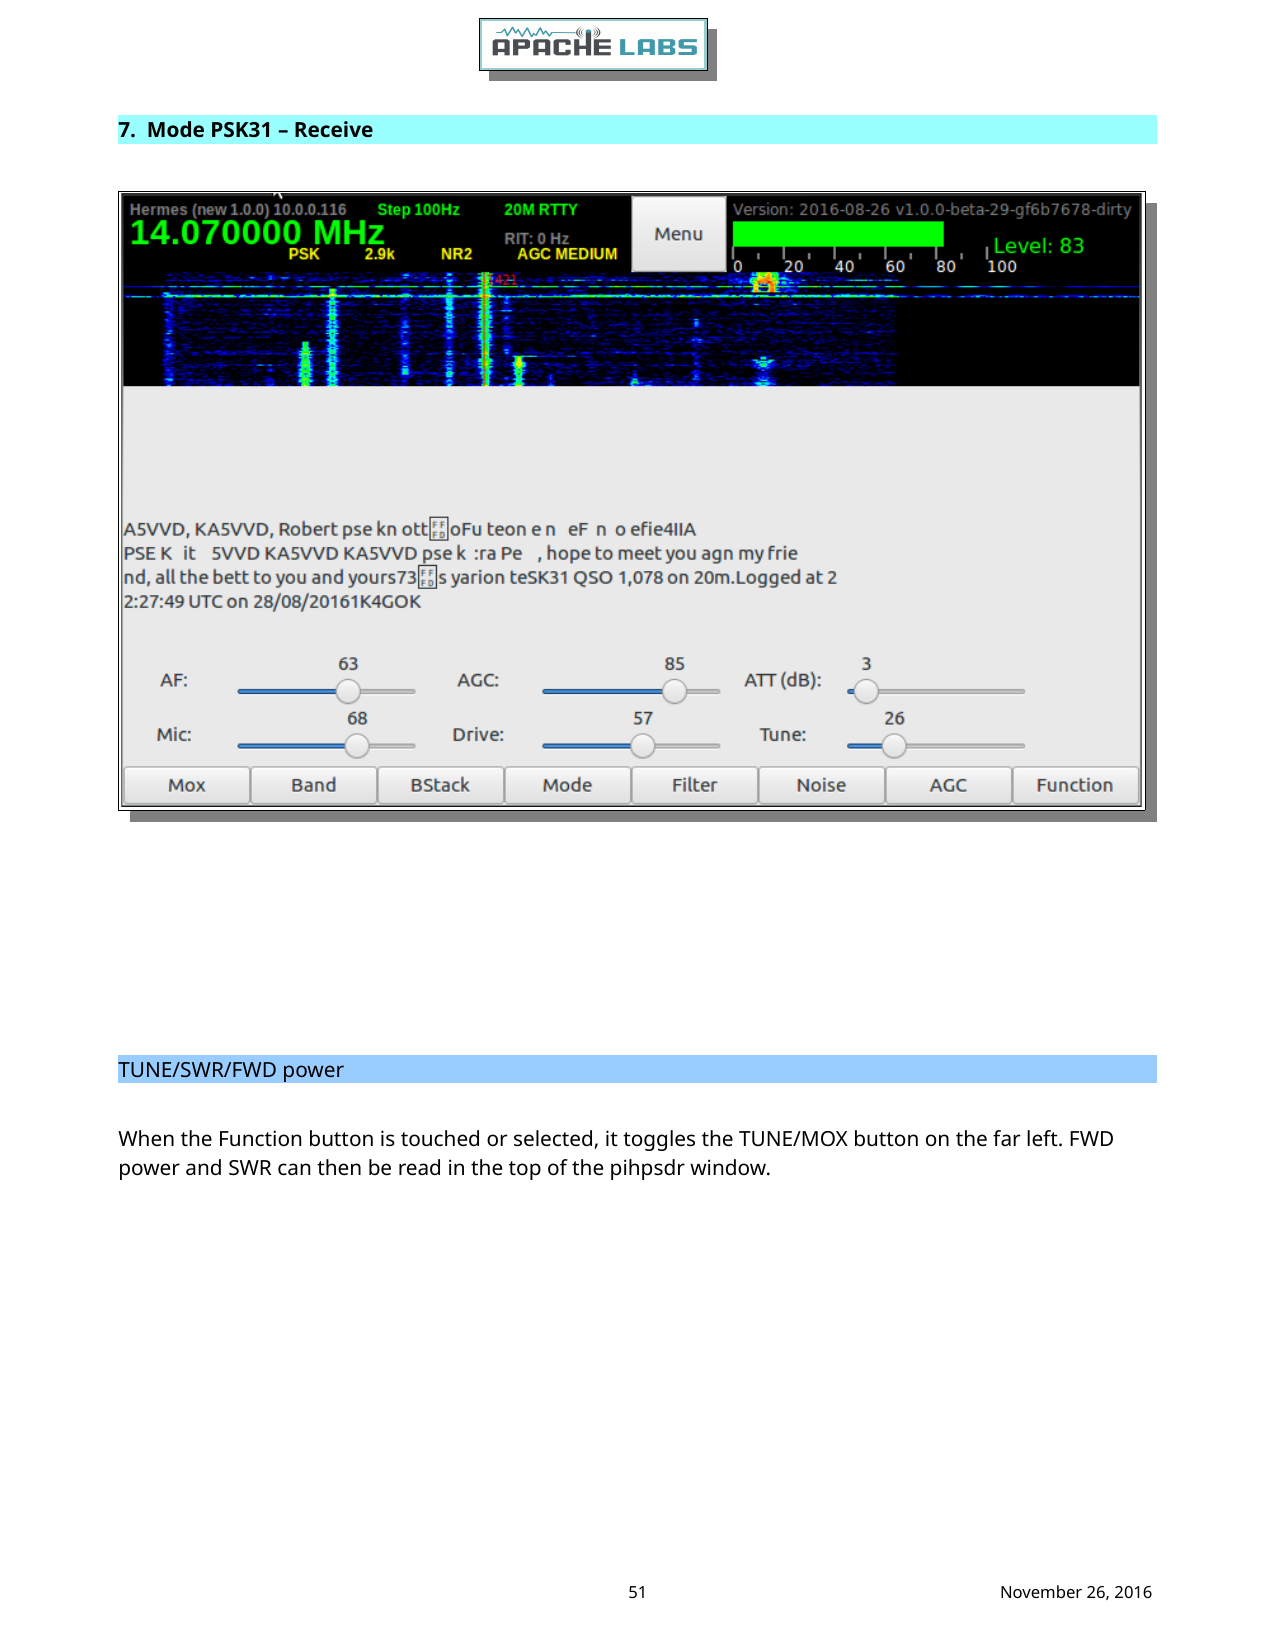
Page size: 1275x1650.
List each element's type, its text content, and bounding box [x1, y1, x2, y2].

subtitle 7. Mode PSK31 – Receive [373, 115, 1157, 144]
text When the Function button is touched or selected, it toggles the TUNE/MOX button on the far left. FWD power and SWR can then be read in the top of the pihpsdr window. [118, 1124, 1157, 1181]
picture [482, 21, 704, 68]
subtitle TUNE/SWR/FWD power [118, 1055, 1157, 1083]
picture [121, 193, 1142, 807]
